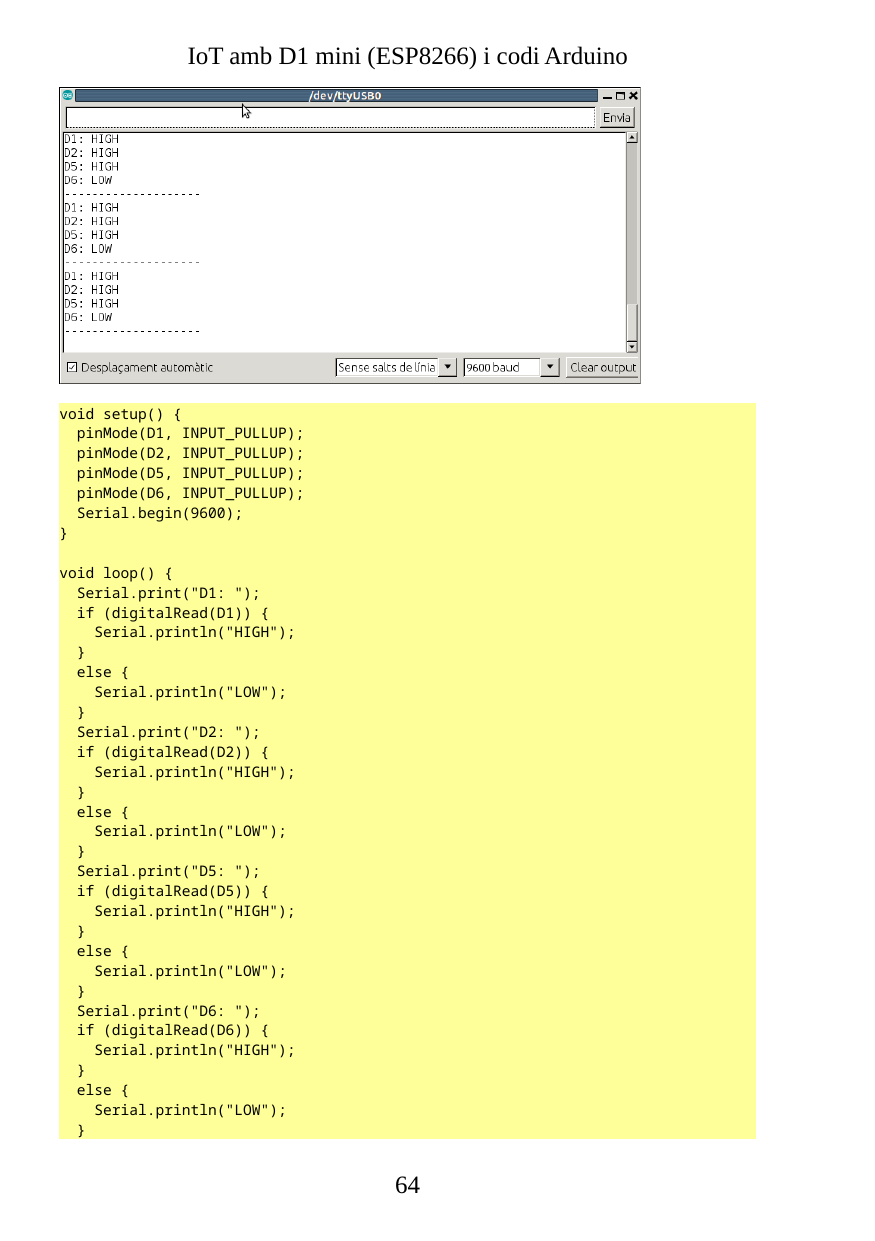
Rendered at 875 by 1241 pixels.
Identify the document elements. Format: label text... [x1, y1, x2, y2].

text Serial.print("D5: "); [59, 861, 756, 881]
text Serial.println("LOW"); [59, 821, 756, 841]
text } [59, 781, 756, 801]
text Serial.begin(9600); [59, 503, 756, 523]
text pinMode(D6, INPUT_PULLUP); [59, 483, 756, 503]
text } [59, 1060, 756, 1080]
text else { [59, 941, 756, 961]
text pinMode(D5, INPUT_PULLUP); [59, 463, 756, 483]
text else { [59, 801, 756, 821]
text pinMode(D1, INPUT_PULLUP); [59, 423, 756, 443]
text else { [59, 662, 756, 682]
text if (digitalRead(D1)) { [59, 602, 756, 622]
picture [59, 87, 641, 384]
text void setup() { [59, 403, 756, 423]
text Serial.println("HIGH"); [59, 762, 756, 781]
text Serial.println("LOW"); [59, 1100, 756, 1120]
text } [59, 841, 756, 861]
text Serial.println("LOW"); [59, 961, 756, 980]
text if (digitalRead(D5)) { [59, 881, 756, 901]
text pinMode(D2, INPUT_PULLUP); [59, 443, 756, 463]
text } [59, 642, 756, 662]
text else { [59, 1080, 756, 1100]
text Serial.print("D2: "); [59, 722, 756, 742]
text } [59, 980, 756, 1000]
text Serial.print("D1: "); [59, 582, 756, 602]
text } [59, 1120, 756, 1139]
text if (digitalRead(D2)) { [59, 742, 756, 762]
text Serial.println("HIGH"); [59, 622, 756, 642]
text void loop() { [59, 563, 756, 582]
text Serial.print("D6: "); [59, 1000, 756, 1020]
text } [59, 523, 756, 543]
text Serial.println("HIGH"); [59, 1040, 756, 1060]
text } [59, 702, 756, 722]
text Serial.println("HIGH"); [59, 901, 756, 921]
text if (digitalRead(D6)) { [59, 1020, 756, 1040]
text Serial.println("LOW"); [59, 682, 756, 702]
text } [59, 921, 756, 941]
